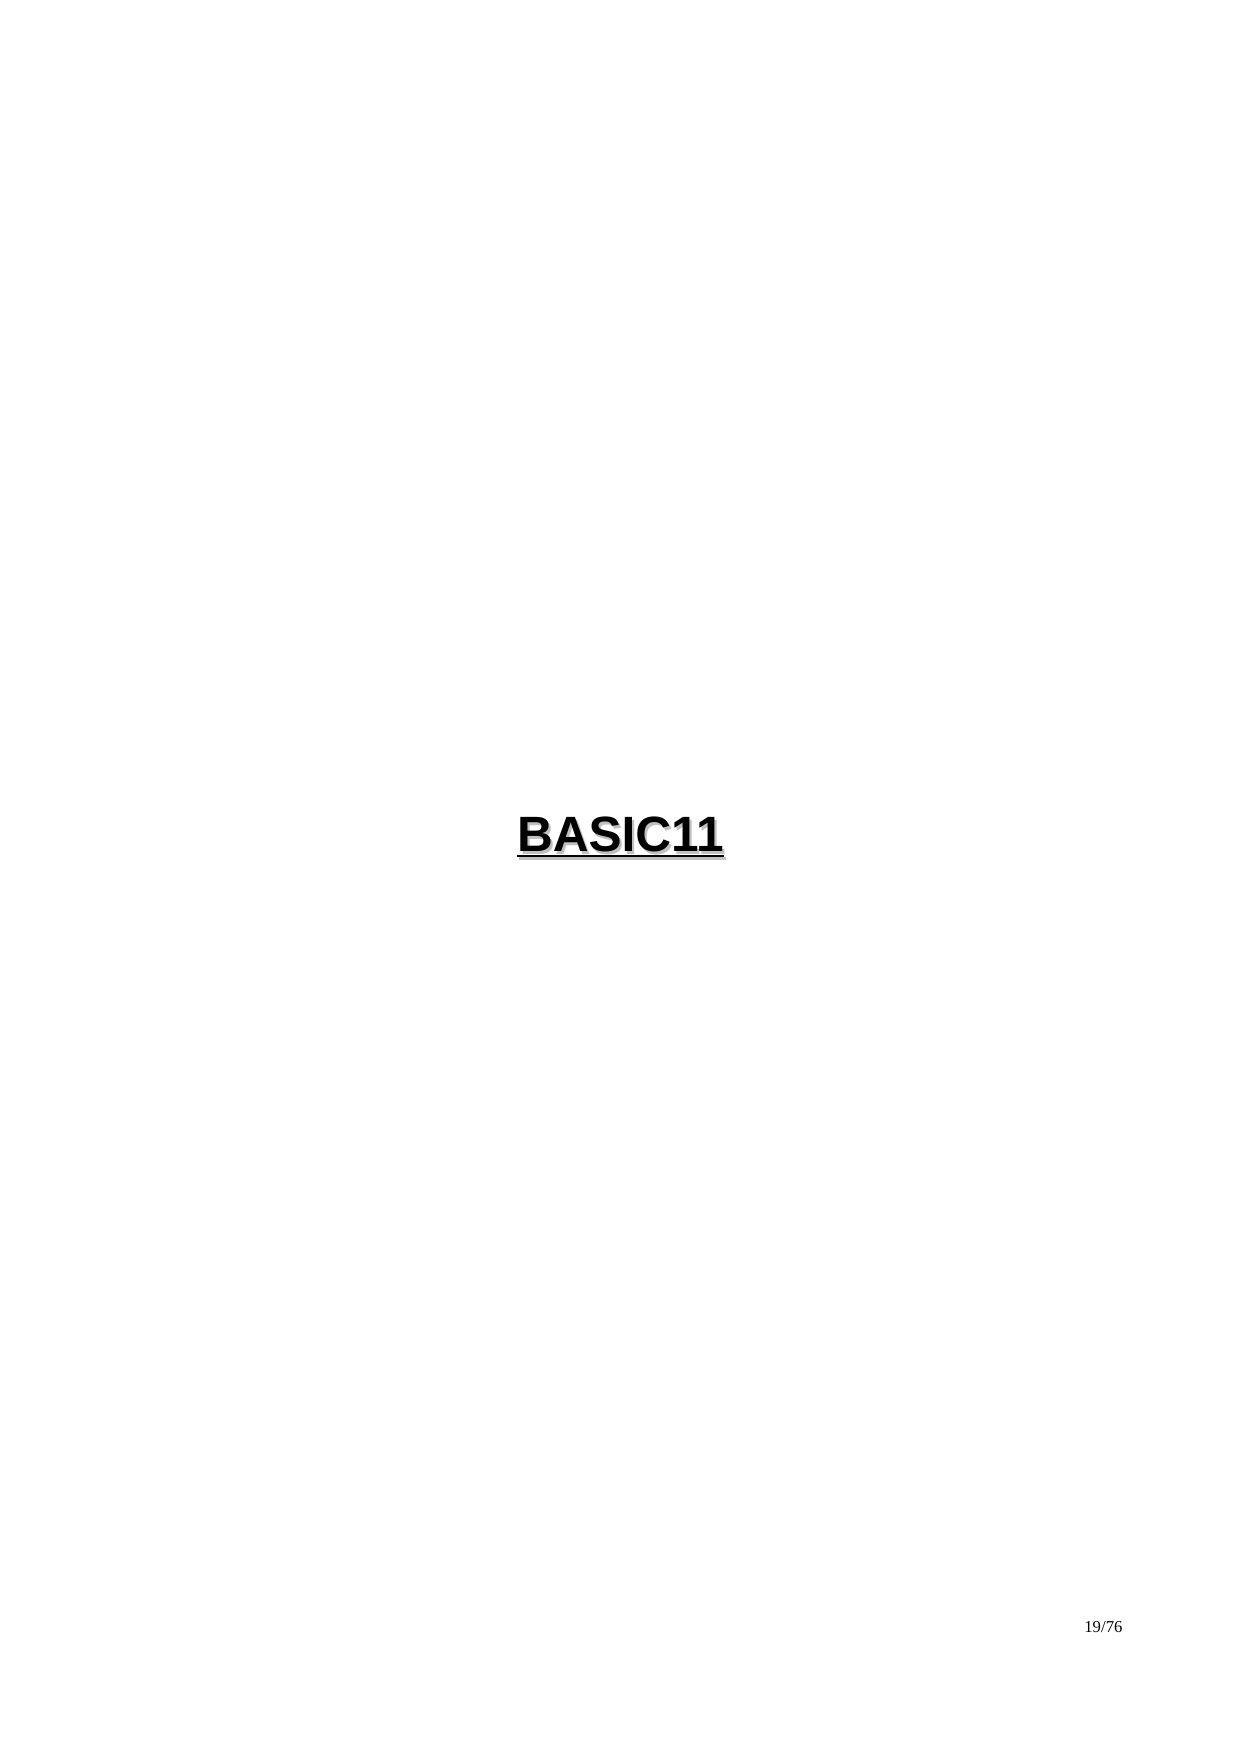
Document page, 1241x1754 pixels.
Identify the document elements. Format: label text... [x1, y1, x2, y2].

subtitle BASIC11 [118, 805, 1122, 862]
